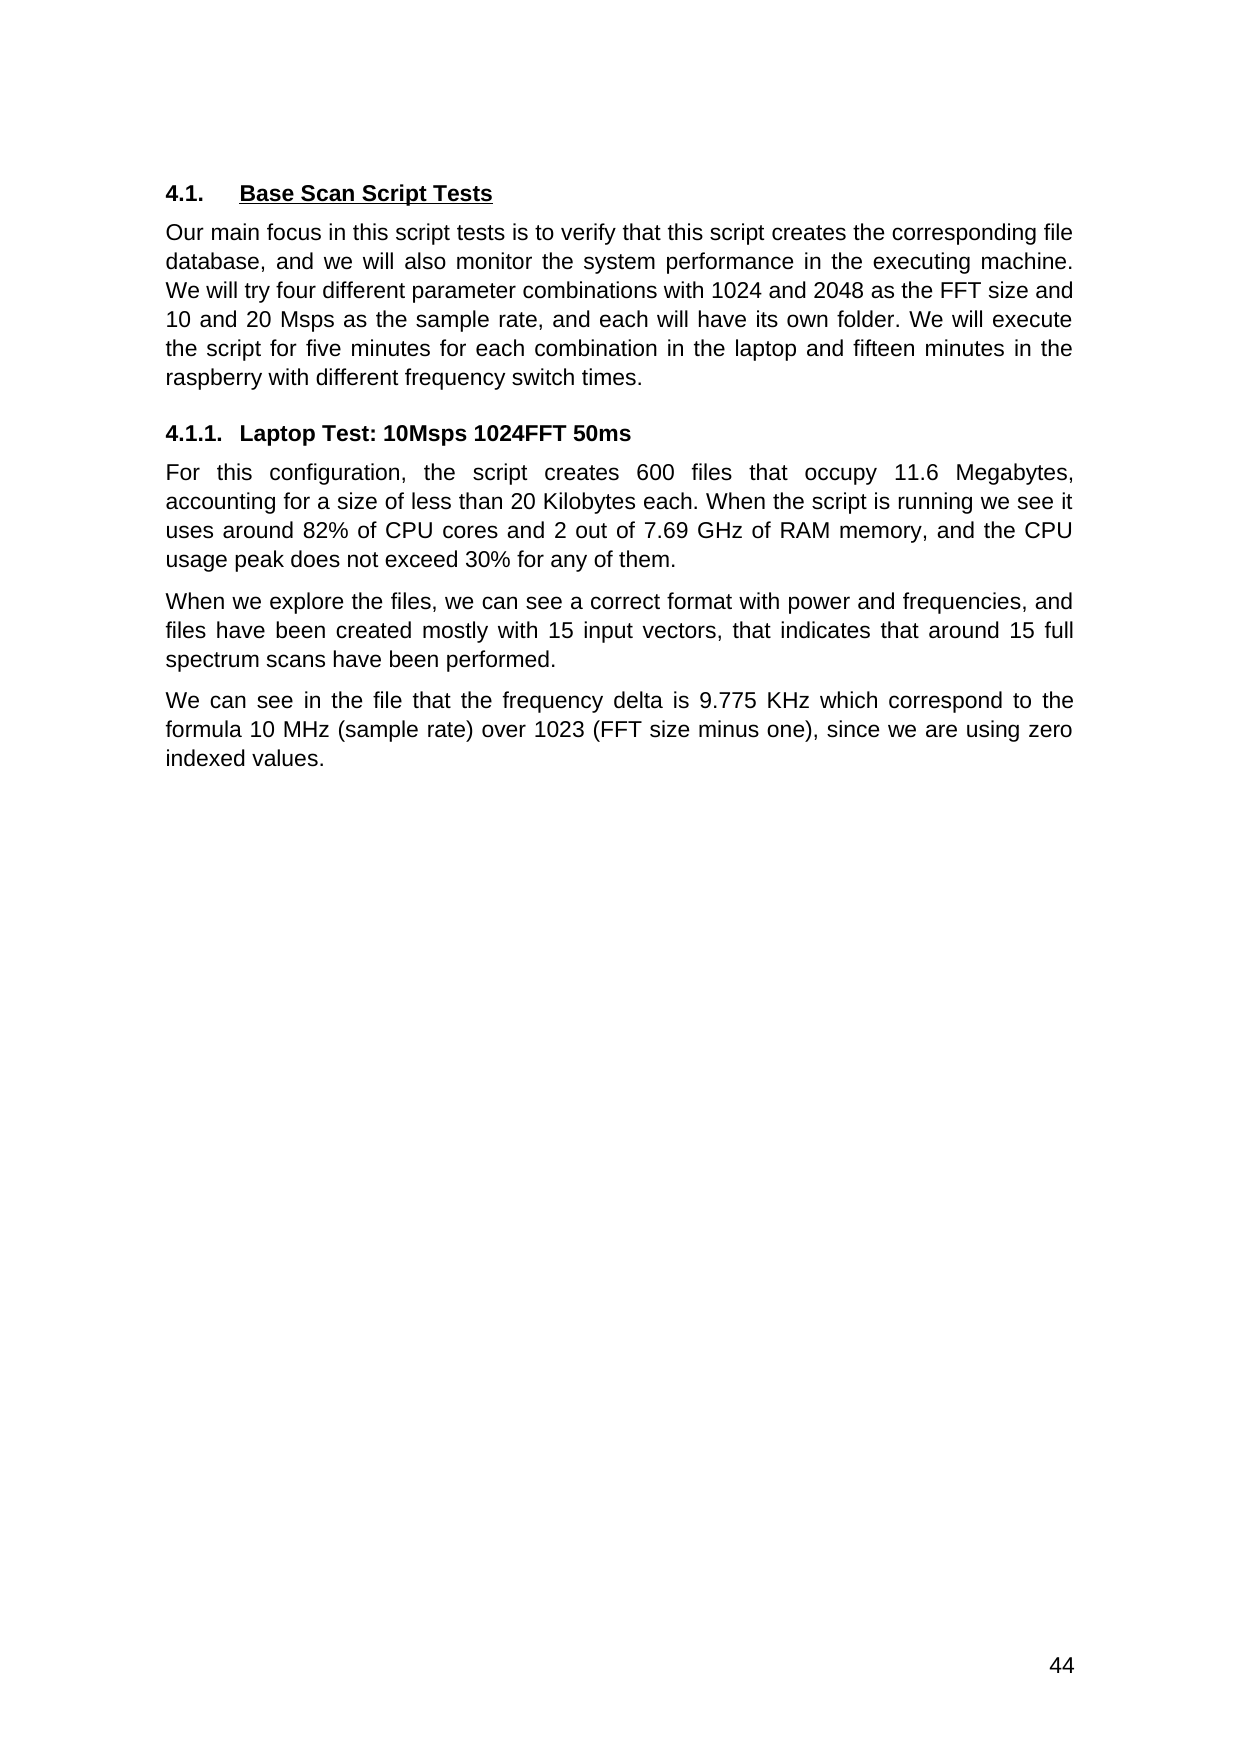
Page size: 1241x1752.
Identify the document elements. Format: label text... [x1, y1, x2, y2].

text When we explore the files, we can see a correct format with power and frequencies, and files have been created mostly with 15 input vectors, that indicates that around 15 full spectrum scans have been performed. [165, 588, 1075, 672]
subtitle Base Scan Script Tests [165, 177, 1075, 206]
text Our main focus in this script tests is to verify that this script creates the corresponding file database, and we will also monitor the system performance in the executing machine. We will try four different parameter combinations with 1024 and 2048 as the FFT size and 10 and 20 Msps as the sample rate, and each will have its own folder. We will execute the script for five minutes for each combination in the laptop and fifteen minutes in the raspberry with different frequency switch times. [165, 219, 1075, 390]
subtitle Laptop Test: 10Msps 1024FFT 50ms [165, 418, 1075, 447]
text For this configuration, the script creates 600 files that occupy 11.6 Megabytes, accounting for a size of less than 20 Kilobytes each. When the script is running we see it uses around 82% of CPU cores and 2 out of 7.69 GHz of RAM memory, and the CPU usage peak does not exceed 30% for any of them. [165, 459, 1075, 572]
text We can see in the file that the frequency delta is 9.775 KHz which correspond to the formula 10 MHz (sample rate) over 1023 (FFT size minus one), since we are using zero indexed values. [165, 687, 1075, 771]
